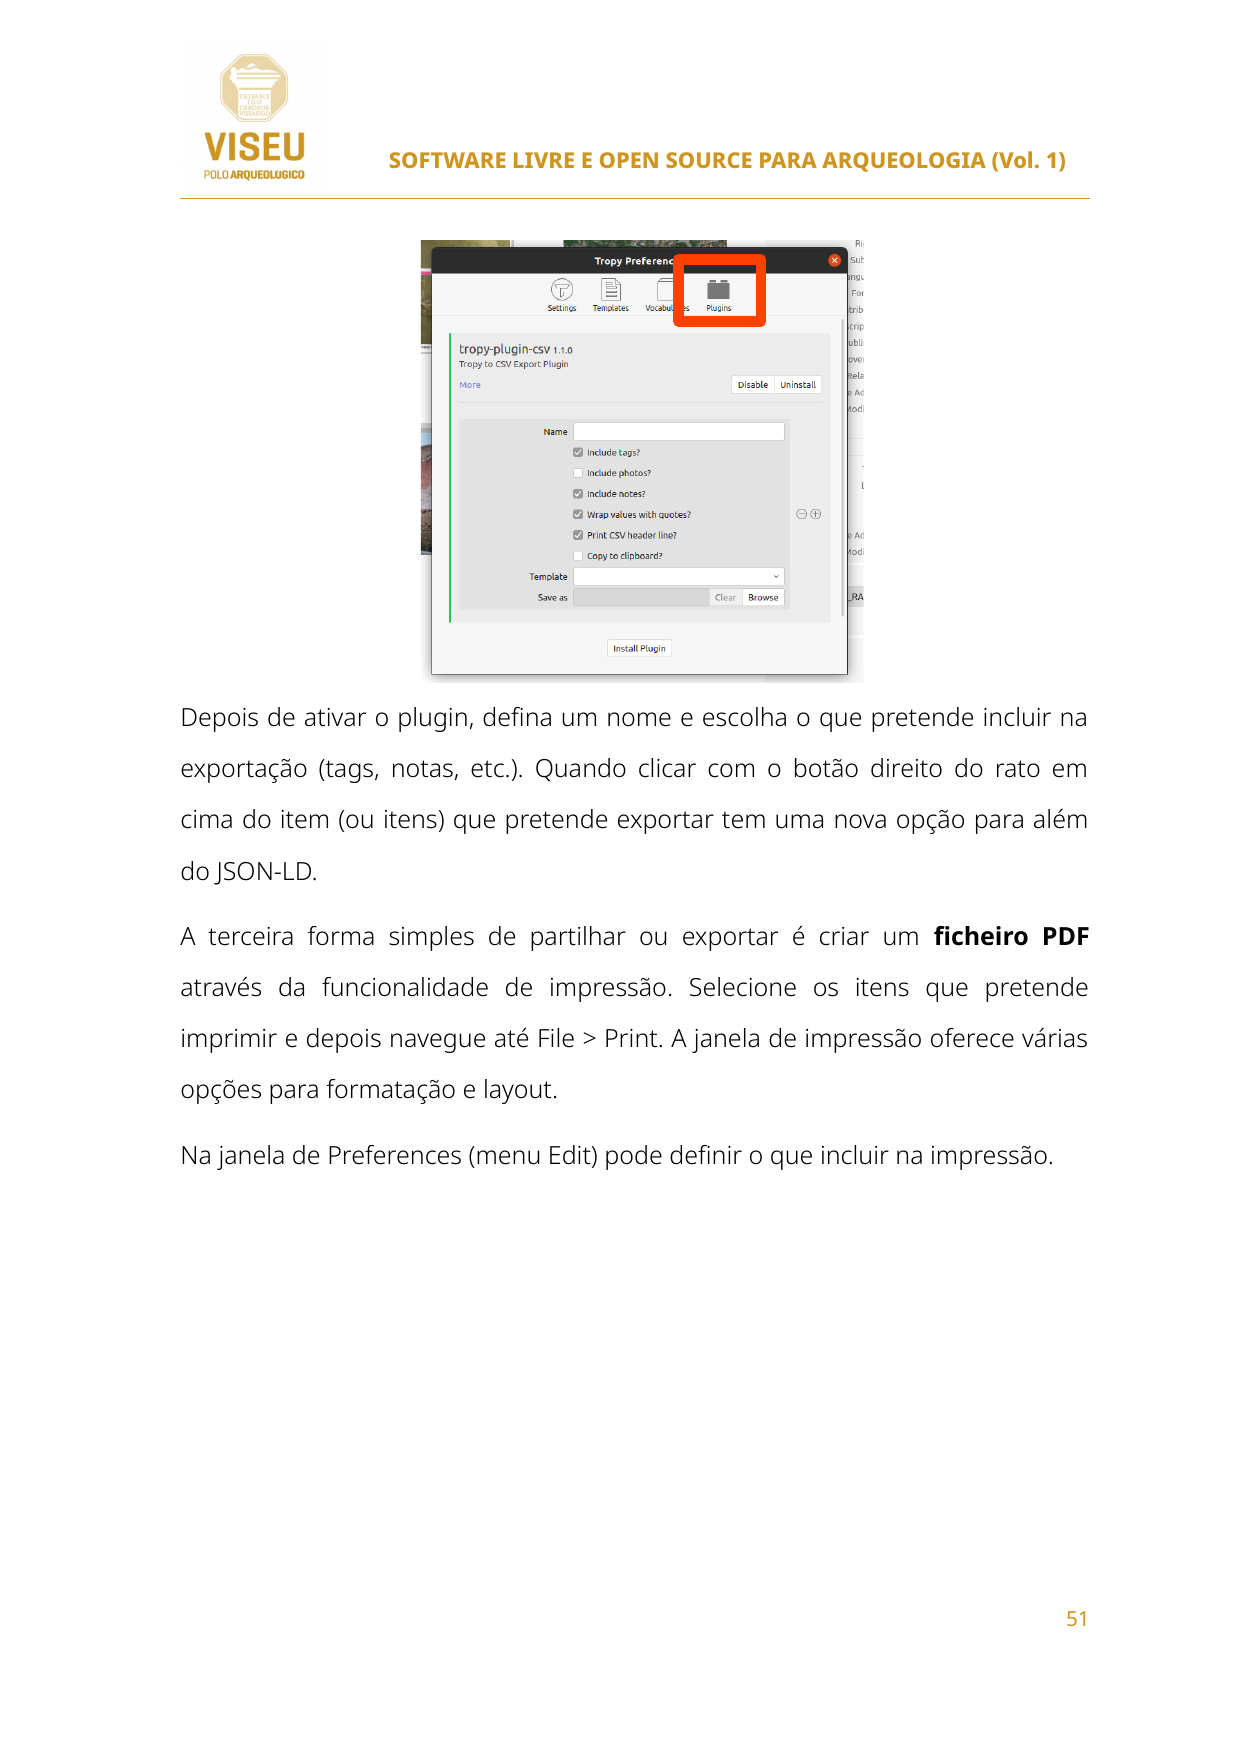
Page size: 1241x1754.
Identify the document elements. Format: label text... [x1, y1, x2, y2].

text Depois de ativar o plugin, defina um nome e escolha o que pretende incluir na exportação (tags, notas, etc.). Quando clicar com o botão direito do rato em cima do item (ou itens) que pretende exportar tem uma nova opção para além do JSON-LD. [180, 228, 1090, 887]
text Na janela de Preferences (menu Edit) pode definir o que incluir na impressão. [180, 1137, 1090, 1172]
text A terceira forma simples de partilhar ou exportar é criar um ficheiro PDF através da funcionalidade de impressão. Selecione os itens que pretende imprimir e depois navegue até File > Print. A janela de impressão oferece várias opções para formatação e layout. [180, 919, 1090, 1106]
picture [420, 240, 864, 683]
